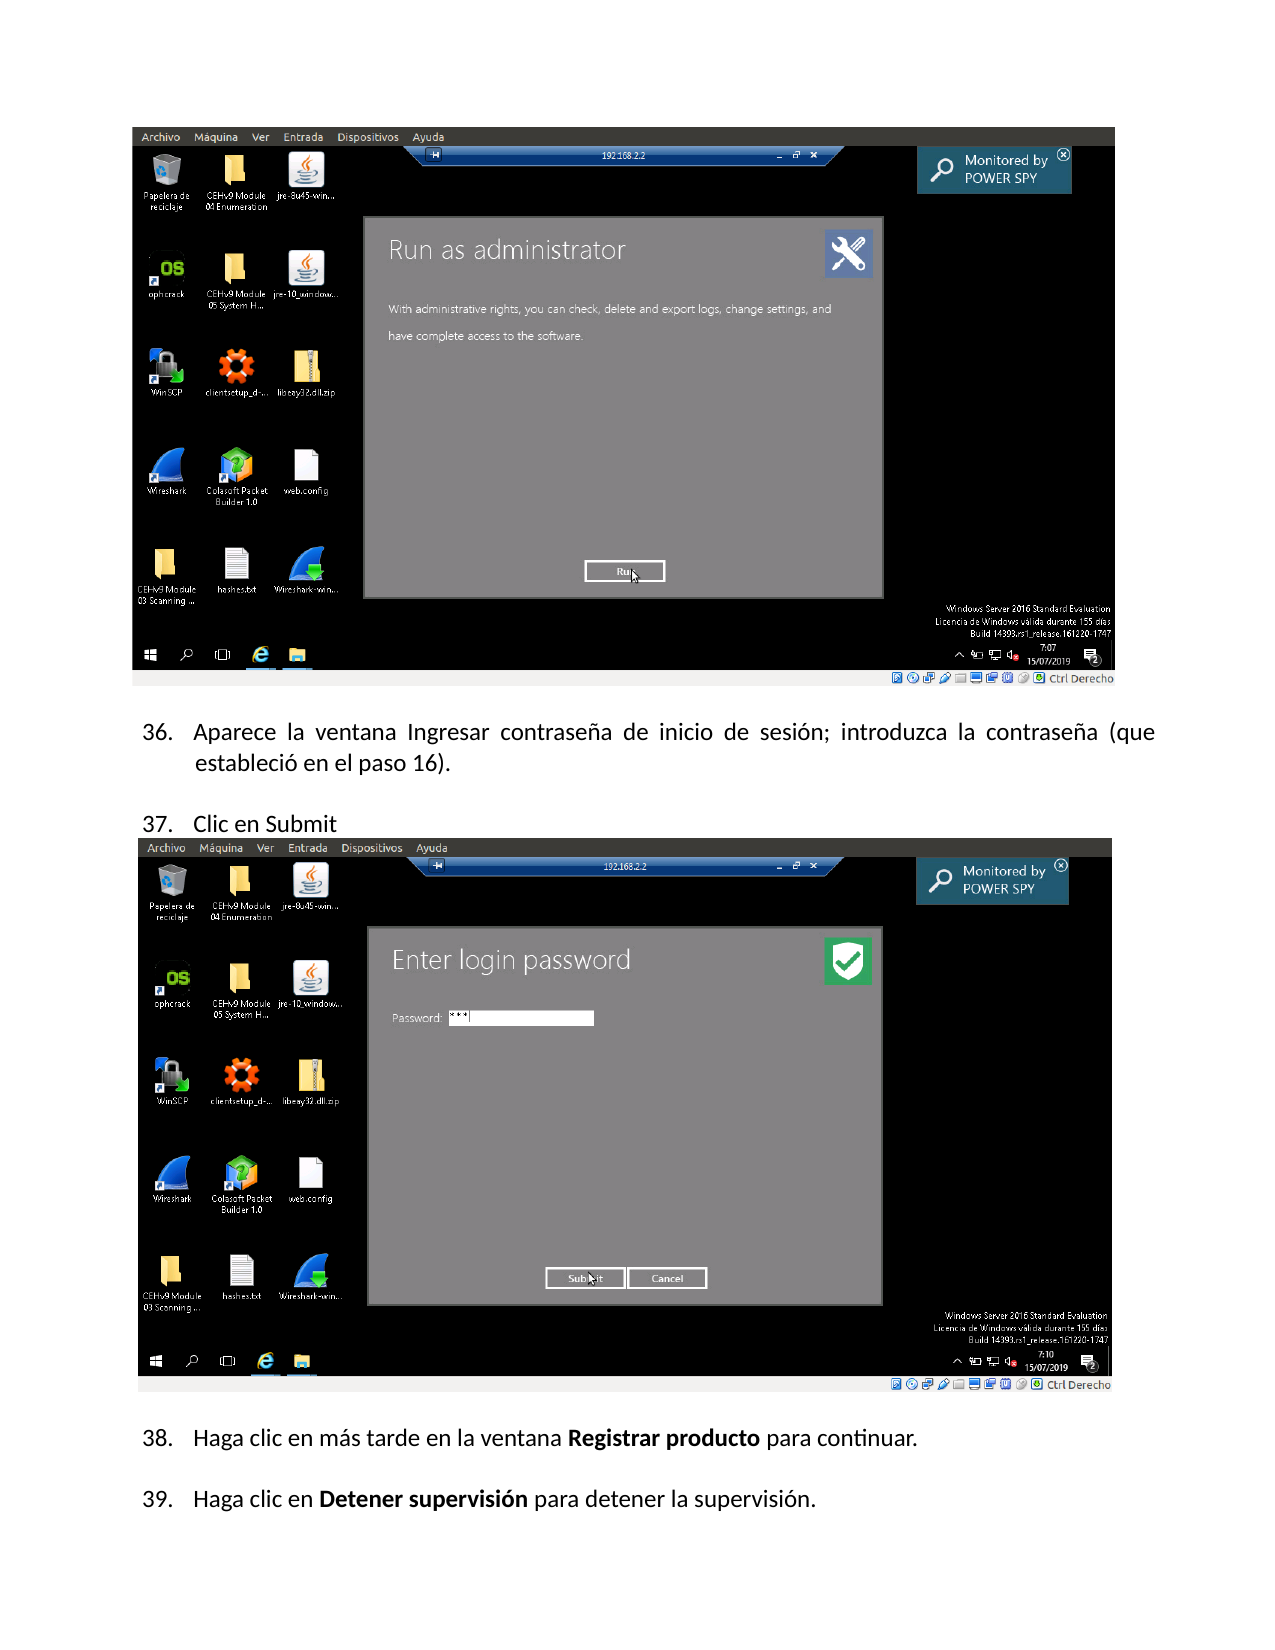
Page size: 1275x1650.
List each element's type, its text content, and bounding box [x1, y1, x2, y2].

list Aparece la ventana Ingresar contraseña de inicio de sesión; introduzca la contraseña (que estableció en el paso 16). [142, 716, 1157, 777]
list Haga clic en más tarde en la ventana Registrar producto para continuar. [142, 1423, 1157, 1453]
list Haga clic en Detener supervisión para detener la supervisión. [142, 1484, 1157, 1514]
list Clic en Submit [142, 808, 1157, 838]
picture [138, 838, 1112, 1392]
picture [132, 127, 1115, 686]
